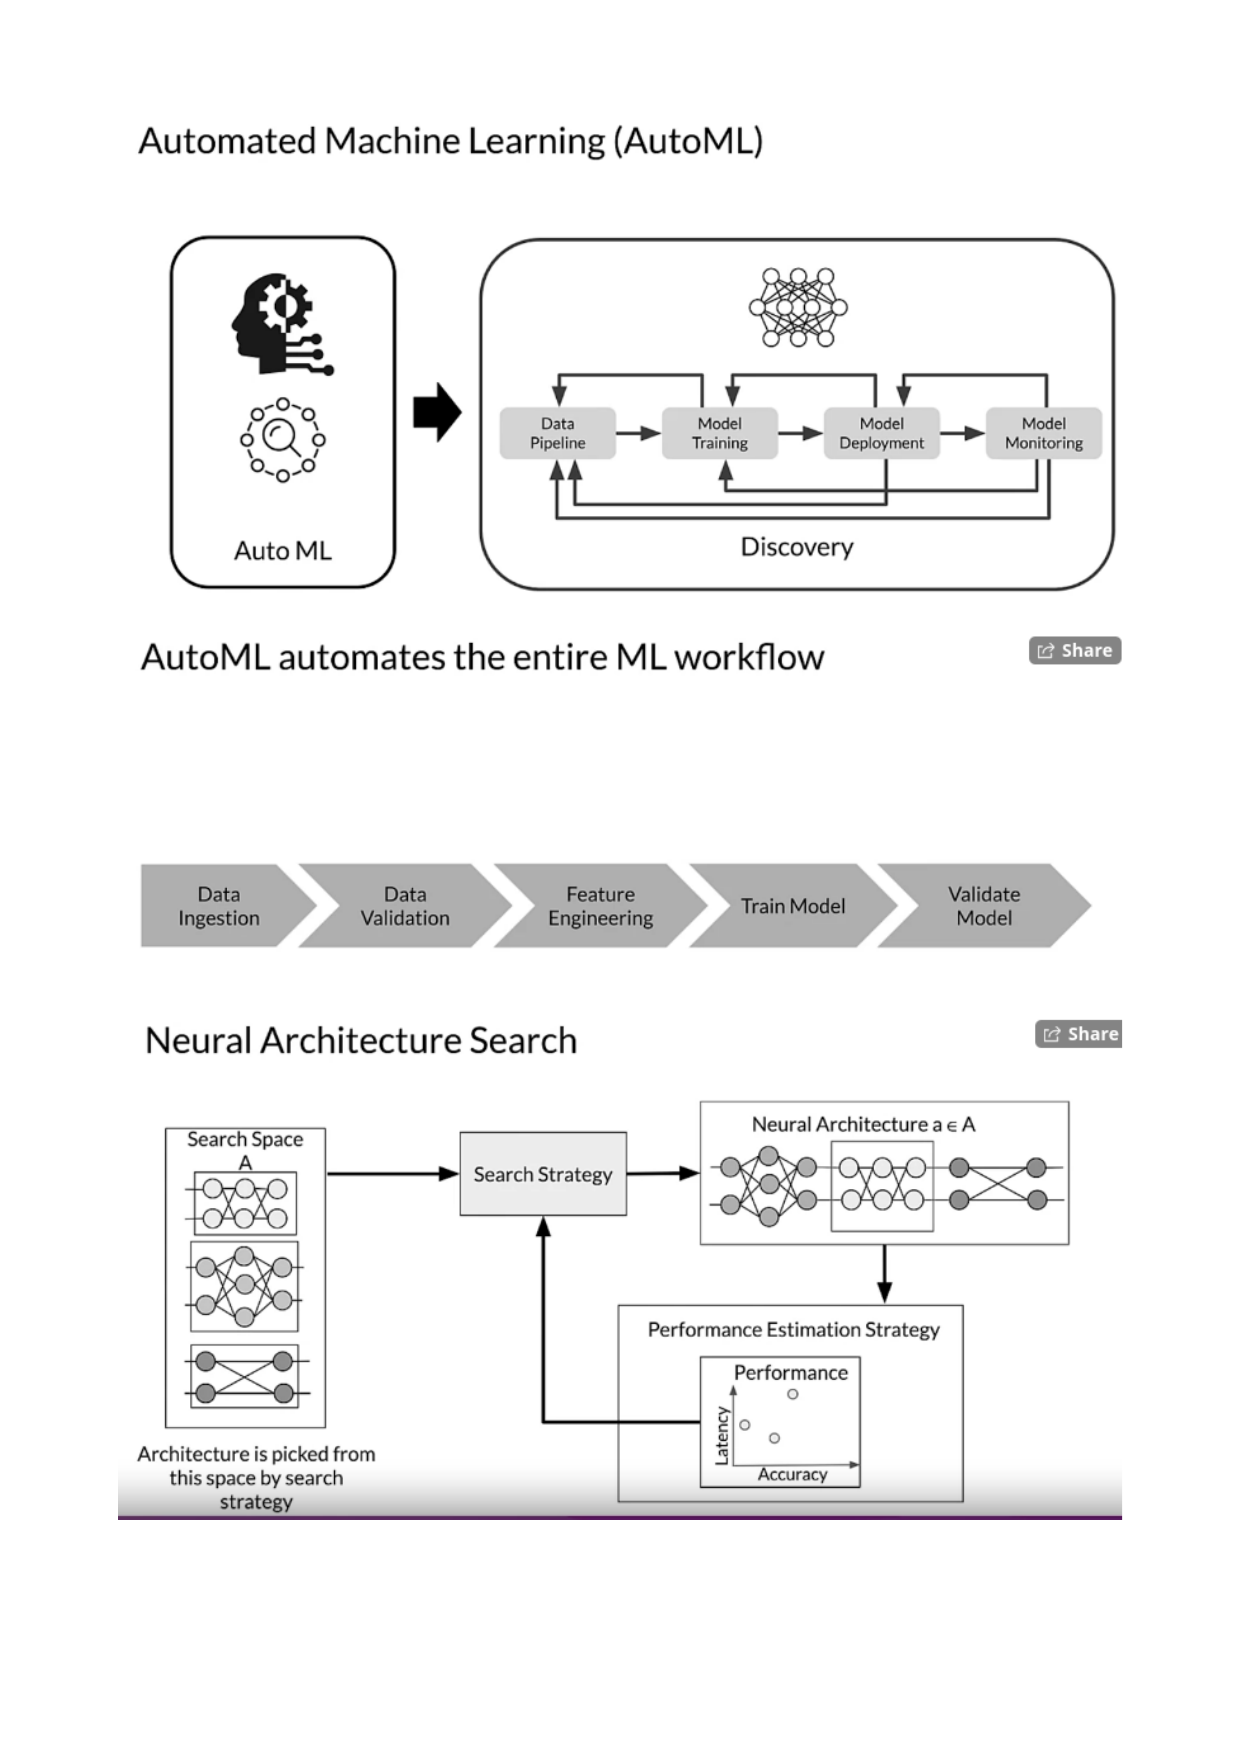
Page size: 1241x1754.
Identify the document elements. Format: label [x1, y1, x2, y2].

picture [118, 629, 1123, 987]
picture [118, 1015, 1123, 1520]
picture [118, 118, 1123, 601]
